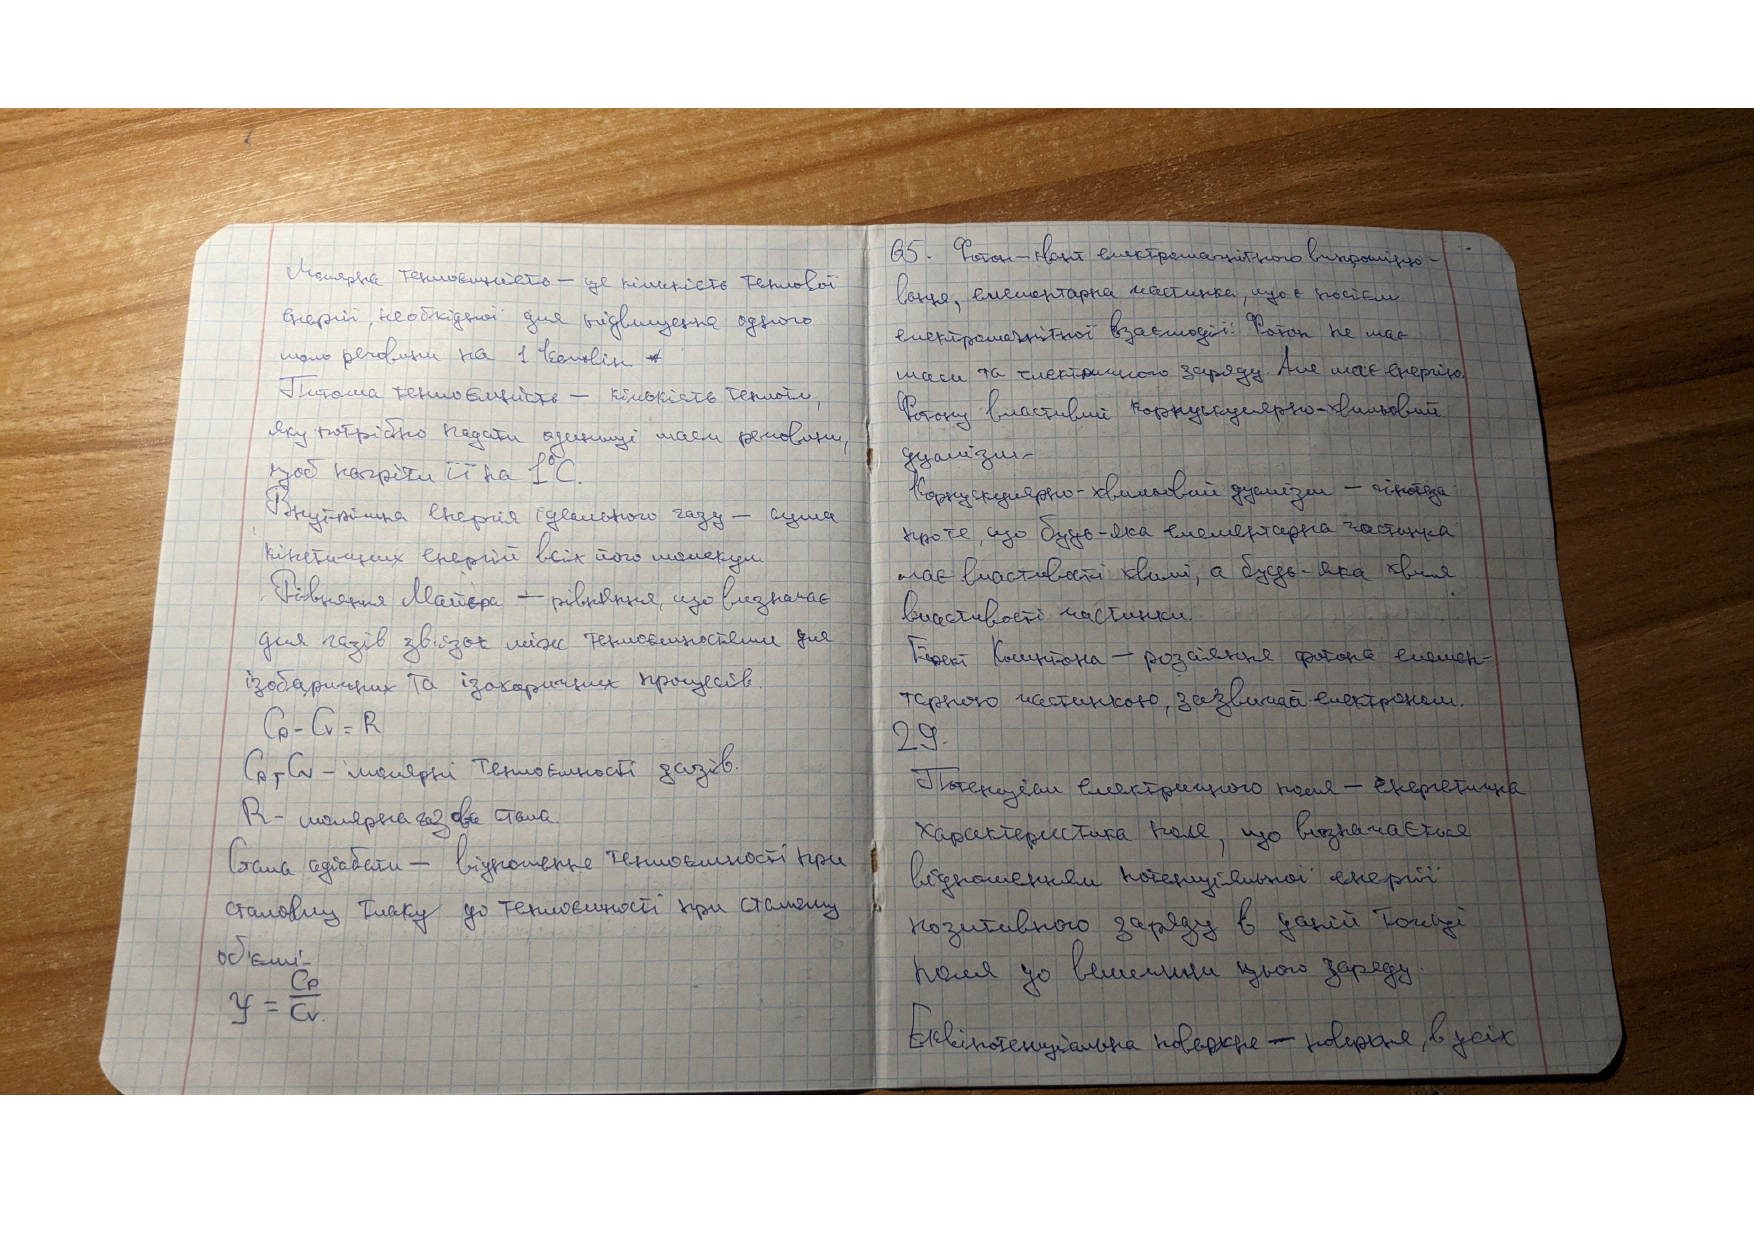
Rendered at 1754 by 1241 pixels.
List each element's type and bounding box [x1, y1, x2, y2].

picture [0, 108, 1754, 1095]
